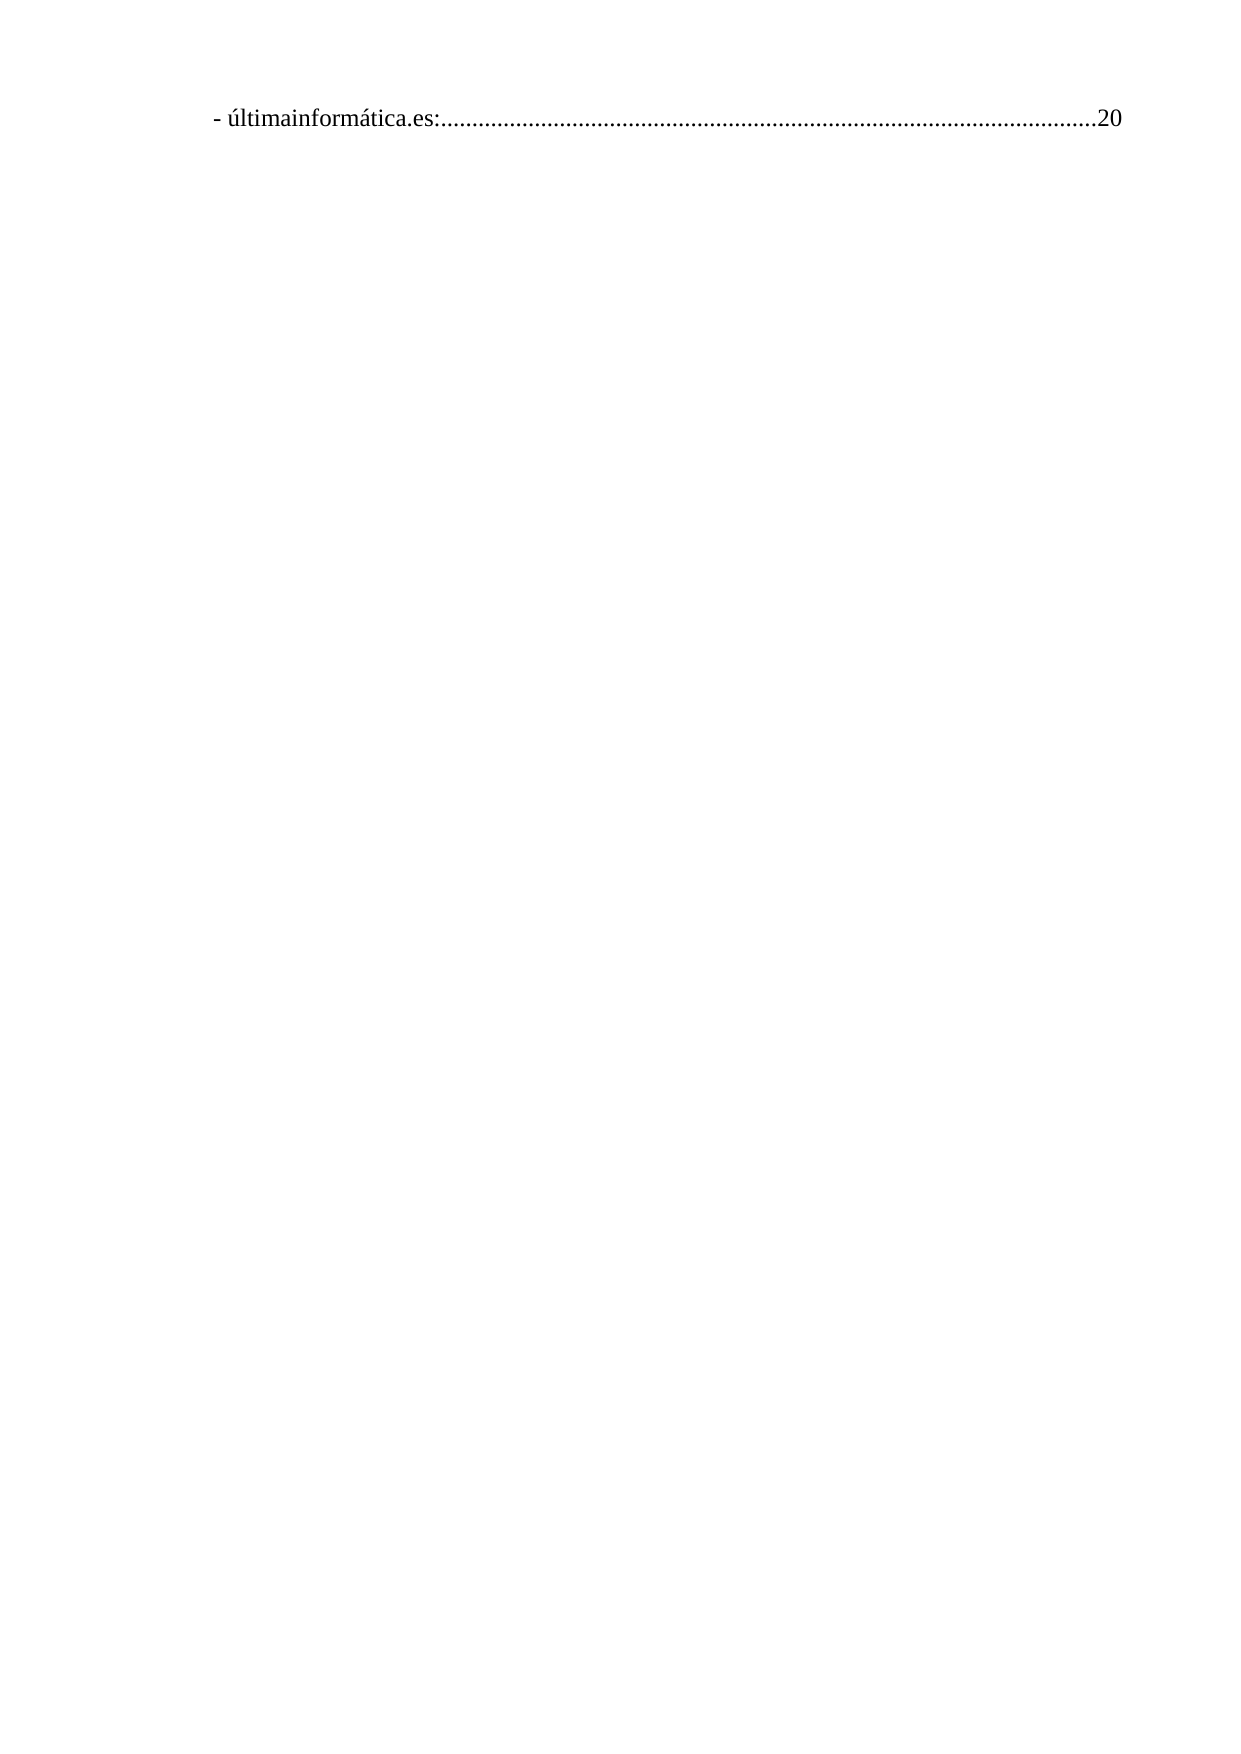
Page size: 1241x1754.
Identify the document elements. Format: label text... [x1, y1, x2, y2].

text - últimainformática.es: 20 [207, 103, 1122, 132]
